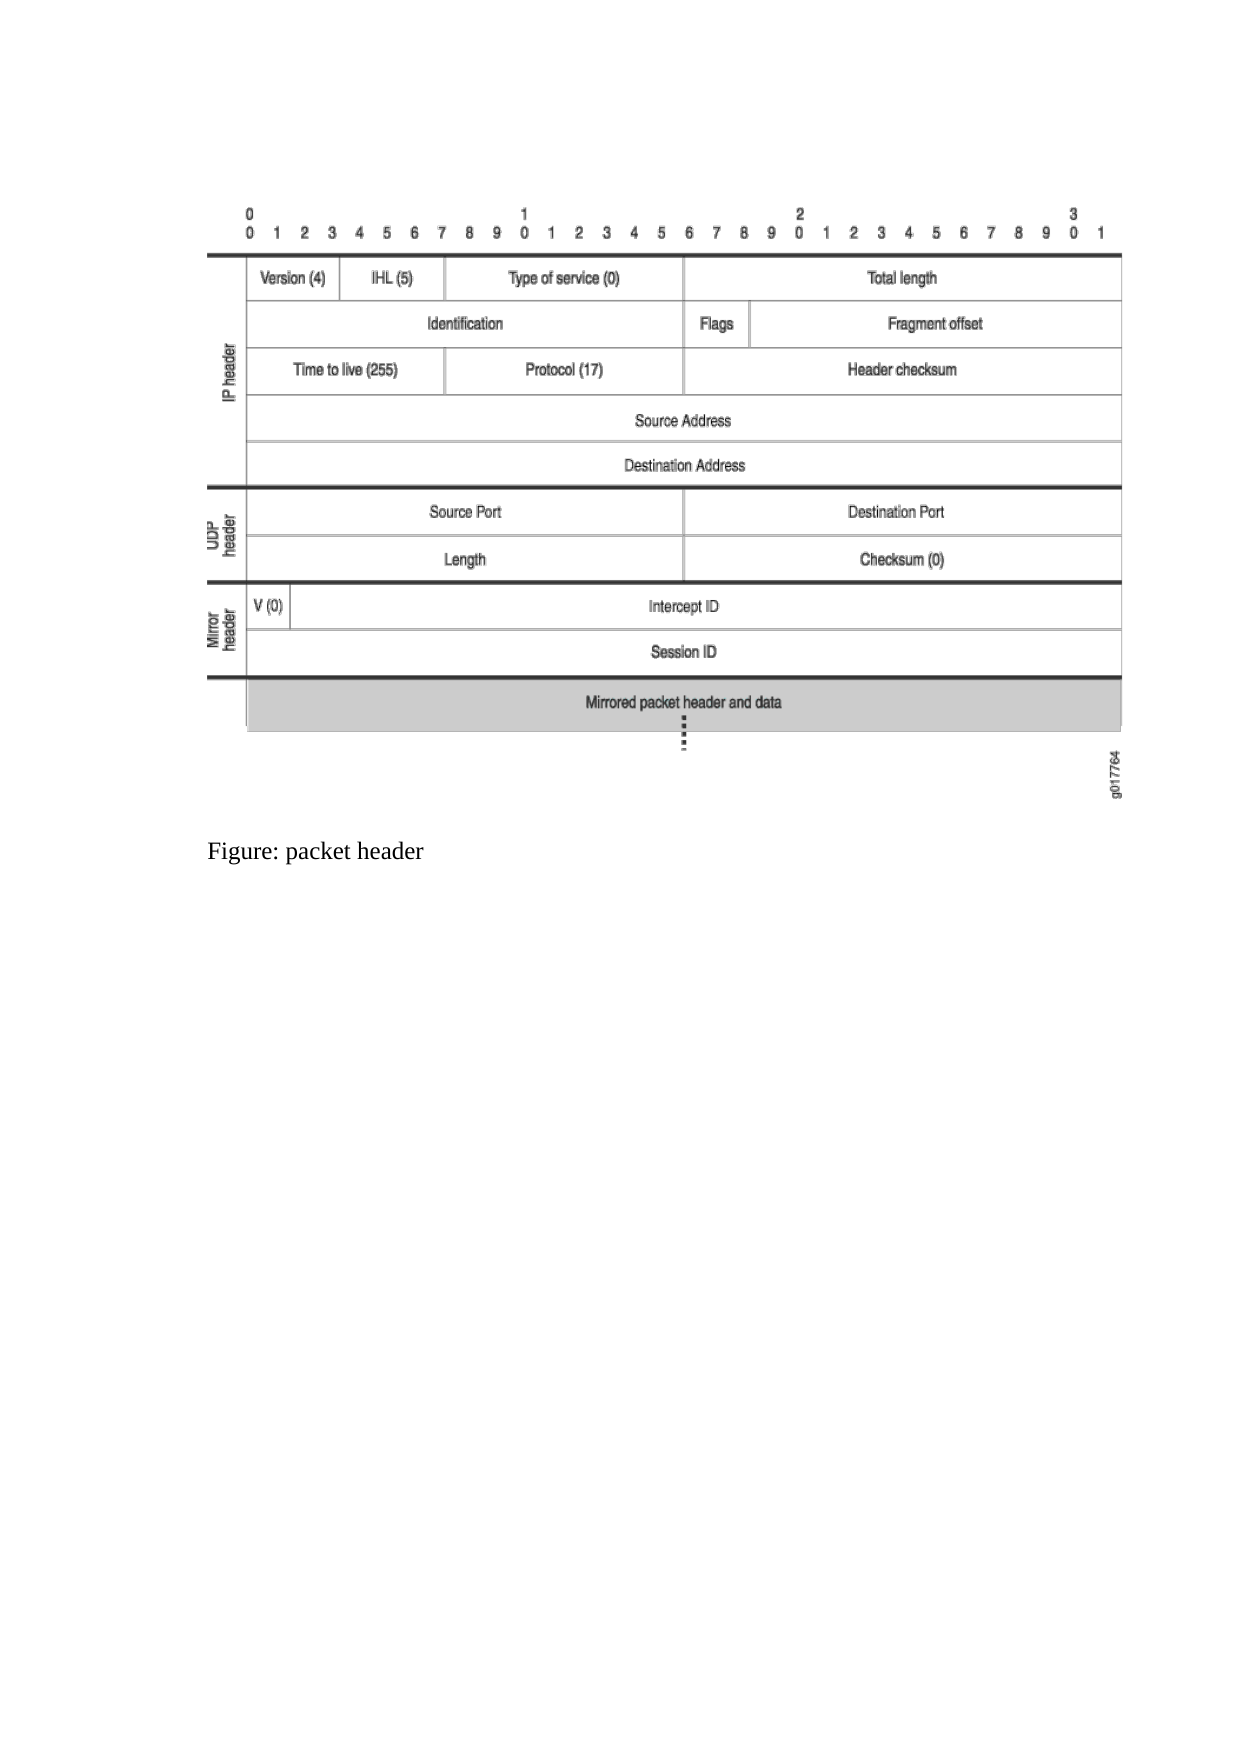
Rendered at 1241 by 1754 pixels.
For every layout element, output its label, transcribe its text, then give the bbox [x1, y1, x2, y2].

picture [207, 207, 1123, 799]
text Figure: packet header [207, 836, 1122, 865]
